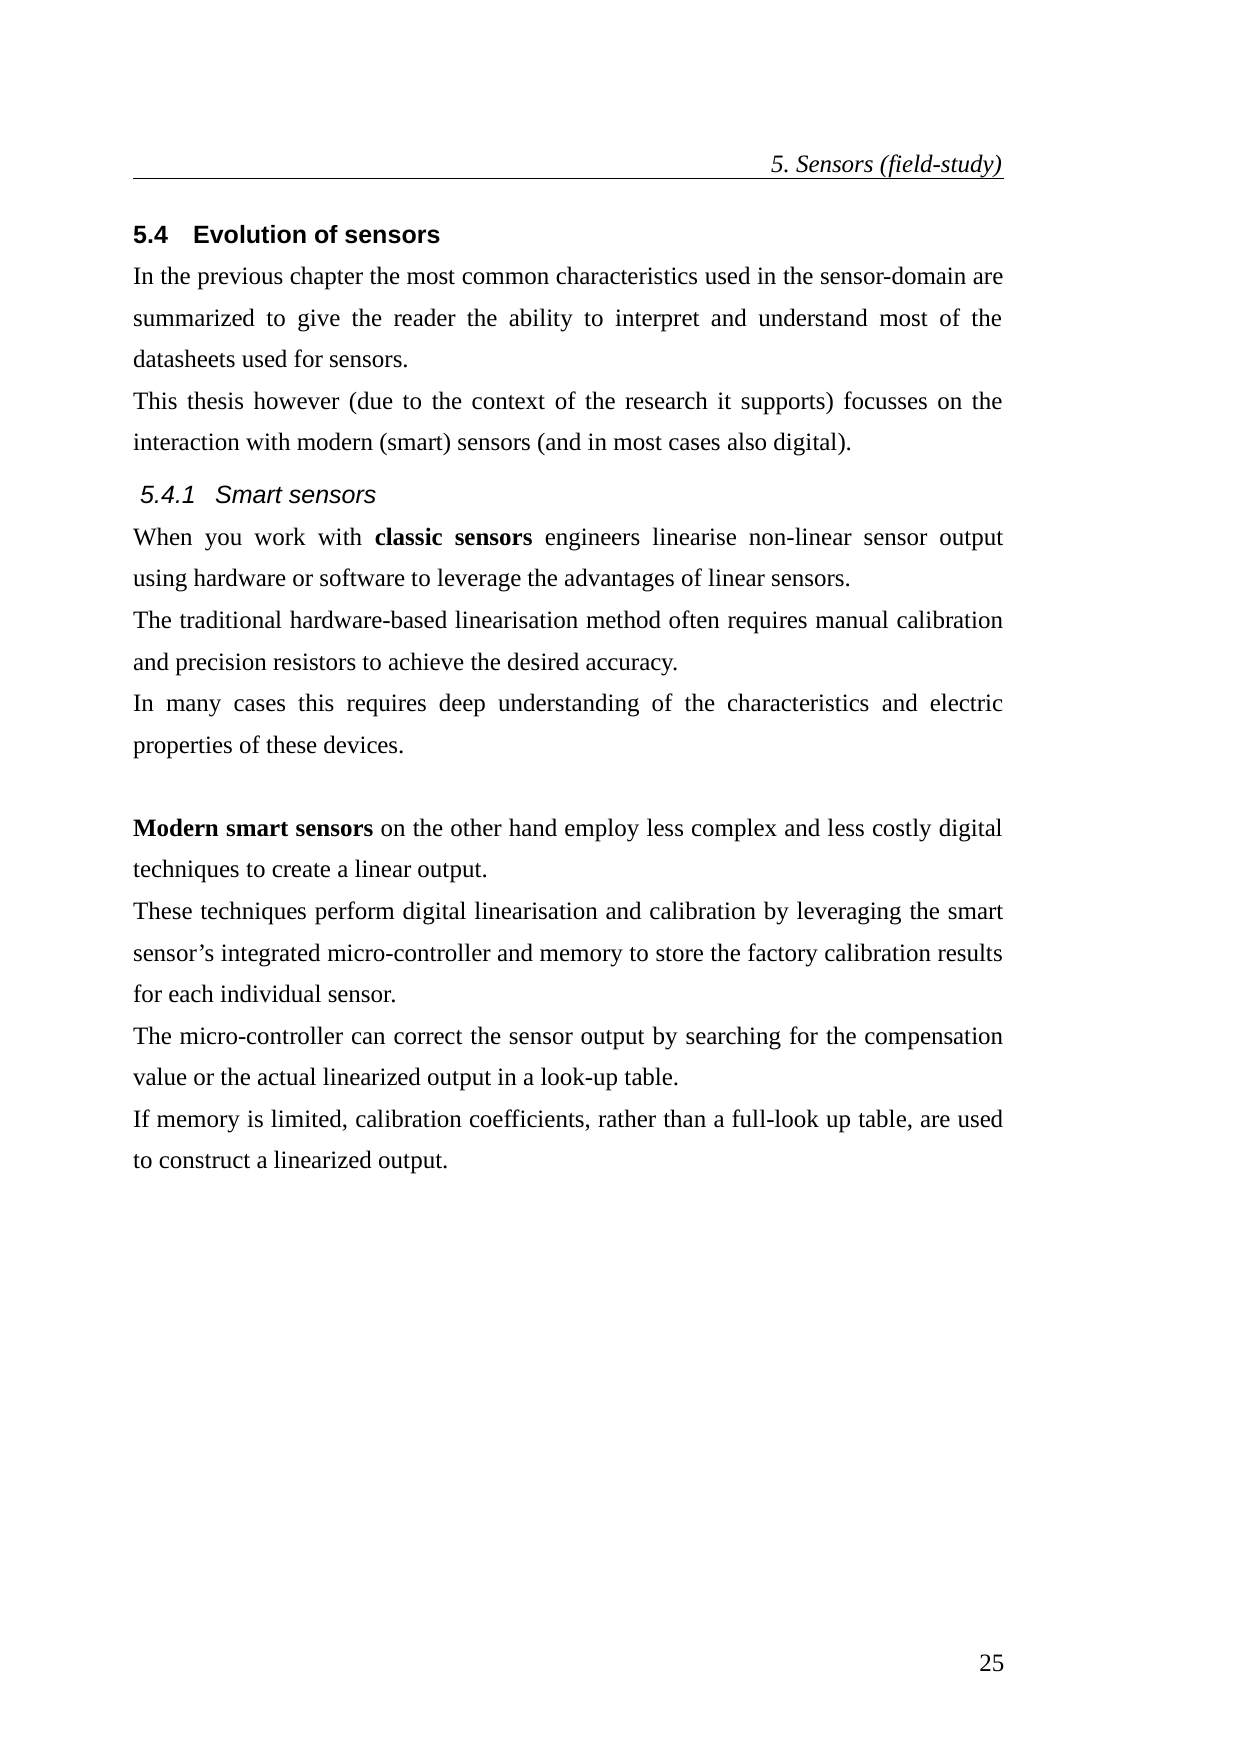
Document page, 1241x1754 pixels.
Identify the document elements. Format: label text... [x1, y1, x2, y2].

text When you work with classic sensors engineers linearise non-linear sensor output using hardware or software to leverage the advantages of linear sensors. [133, 523, 1004, 592]
text These techniques perform digital linearisation and calibration by leveraging the smart sensor’s integrated micro-controller and memory to store the factory calibration results for each individual sensor. [133, 897, 1004, 1008]
text If memory is limited, calibration coefficients, rather than a full-look up table, are used to construct a linearized output. [133, 1105, 1004, 1174]
text In the previous chapter the most common characteristics used in the sensor-domain are summarized to give the reader the ability to interpret and understand most of the datasheets used for sensors. [133, 262, 1004, 373]
text This thesis however (due to the context of the research it supports) focusses on the interaction with modern (smart) sensors (and in most cases also digital). [133, 387, 1004, 456]
text Modern smart sensors on the other hand employ less complex and less costly digital techniques to create a linear output. [133, 814, 1004, 883]
text The traditional hardware-based linearisation method often requires manual calibration and precision resistors to achieve the desired accuracy. [133, 606, 1004, 675]
text The micro-controller can correct the sensor output by searching for the compensation value or the actual linearized output in a look-up table. [133, 1022, 1004, 1091]
subtitle Smart sensors [140, 481, 1004, 509]
subtitle Evolution of sensors [133, 220, 1004, 248]
text In many cases this requires deep understanding of the characteristics and electric properties of these devices. [133, 689, 1004, 758]
